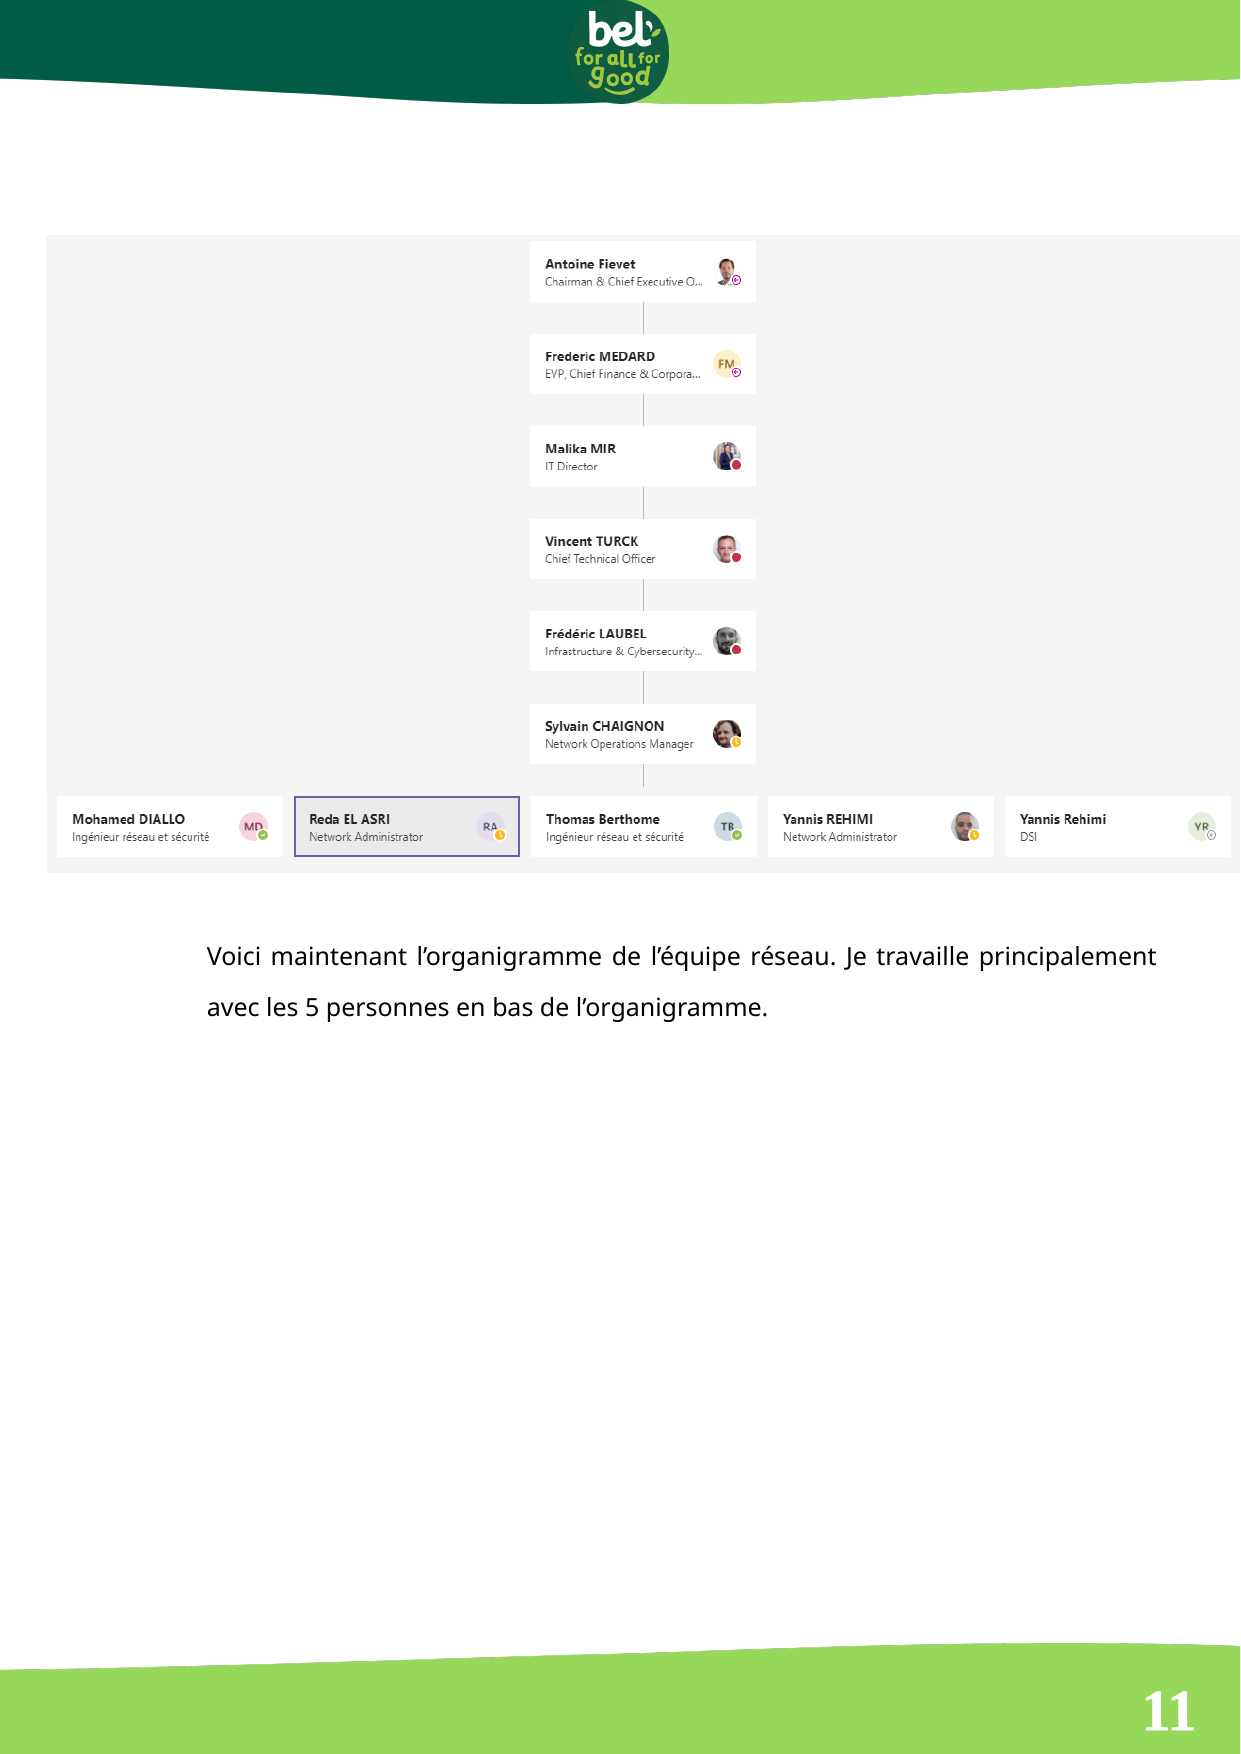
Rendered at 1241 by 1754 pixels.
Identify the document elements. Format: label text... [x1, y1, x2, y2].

text Voici maintenant l’organigramme de l’équipe réseau. Je travaille principalement avec les 5 personnes en bas de l’organigramme. [177, 891, 1181, 1023]
picture [0, 0, 1240, 104]
picture [46, 235, 1240, 873]
picture [0, 1643, 1241, 1754]
